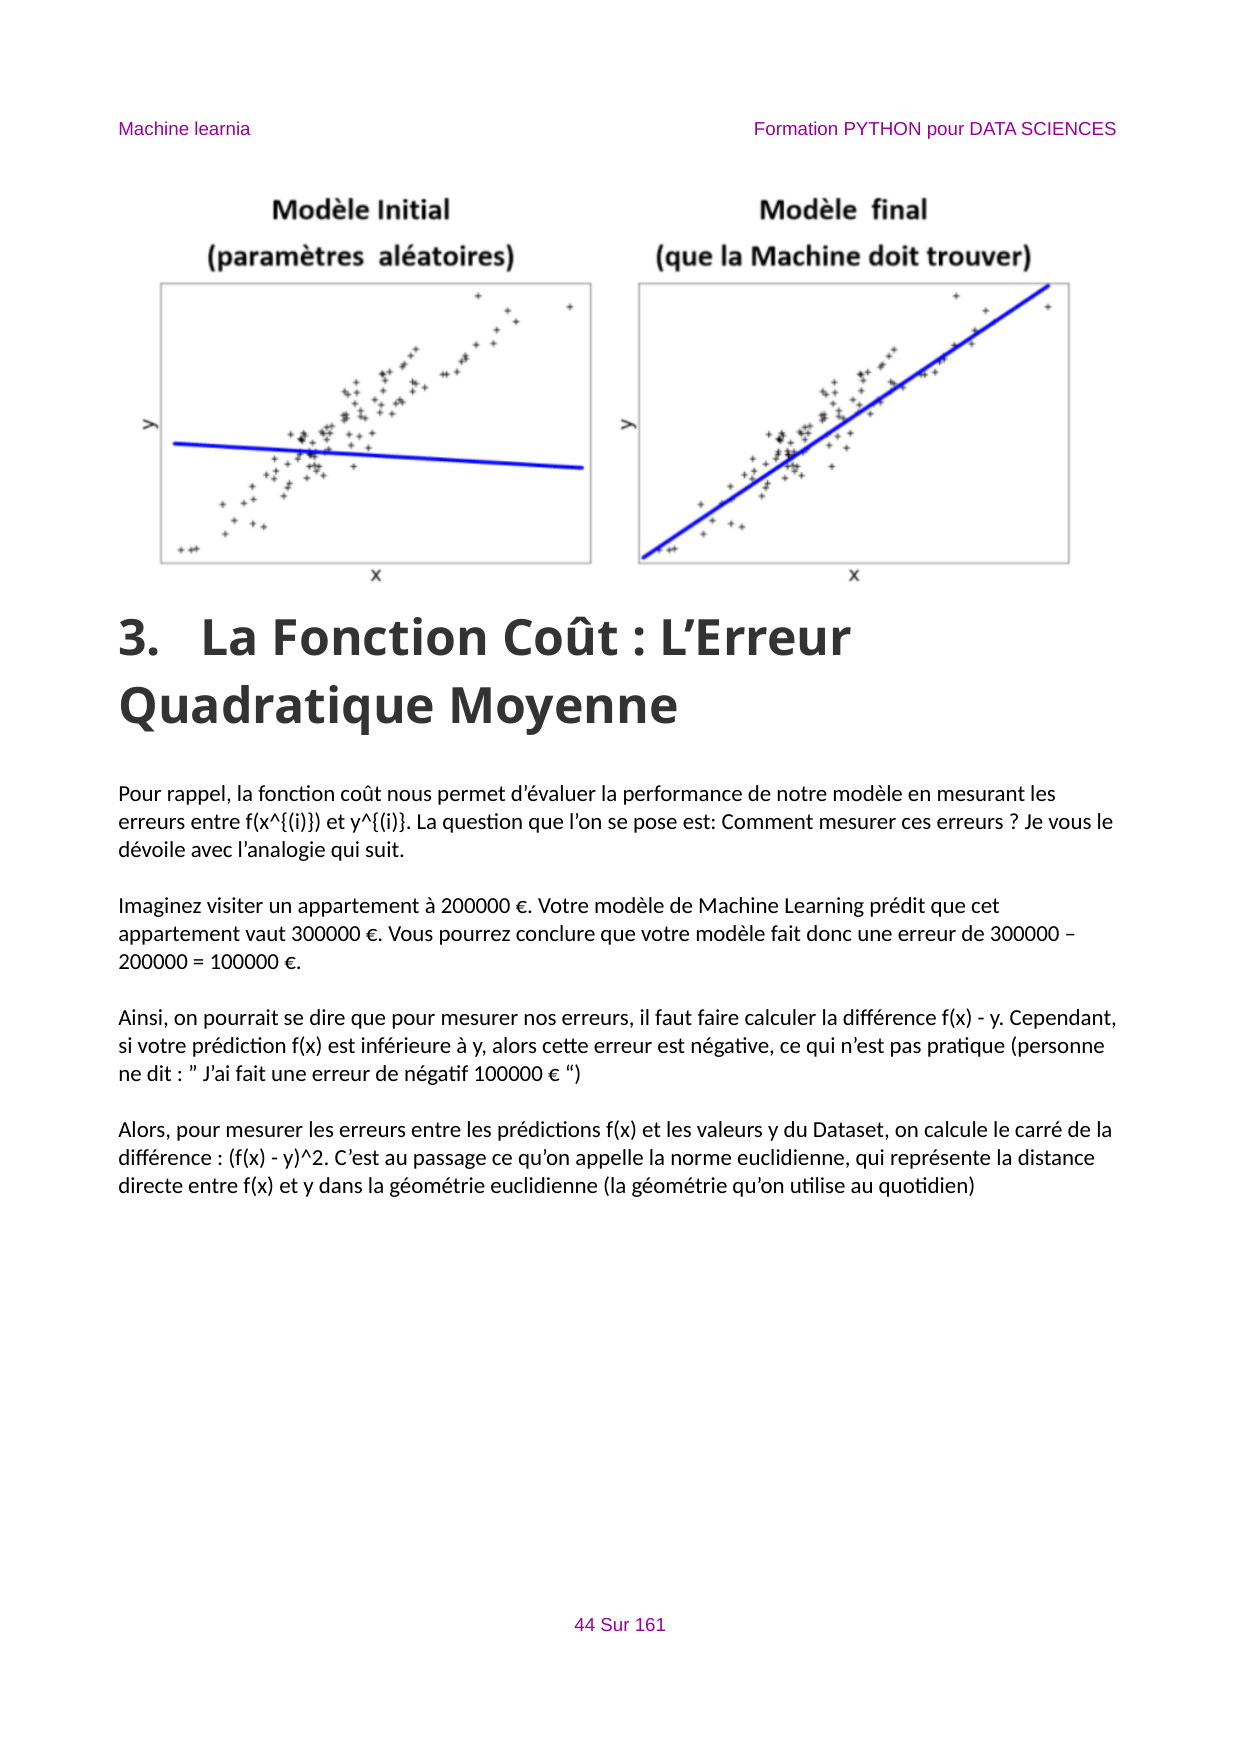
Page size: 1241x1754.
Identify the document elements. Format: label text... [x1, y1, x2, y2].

text Imaginez visiter un appartement à 200000 €. Votre modèle de Machine Learning prédit que cet appartement vaut 300000 €. Vous pourrez conclure que votre modèle fait donc une erreur de 300000 – 200000 = 100000 €. [118, 891, 1122, 975]
picture [118, 169, 1122, 603]
subtitle 3. La Fonction Coût : L’Erreur Quadratique Moyenne [118, 603, 1122, 738]
text Ainsi, on pourrait se dire que pour mesurer nos erreurs, il faut faire calculer la différence f(x) - y. Cependant, si votre prédiction f(x) est inférieure à y, alors cette erreur est négative, ce qui n’est pas pratique (personne ne dit : ” J’ai fait une erreur de négatif 100000 € “) [118, 1003, 1122, 1087]
text Pour rappel, la fonction coût nous permet d’évaluer la performance de notre modèle en mesurant les erreurs entre f(x^{(i)}) et y^{(i)}. La question que l’on se pose est: Comment mesurer ces erreurs ? Je vous le dévoile avec l’analogie qui suit. [118, 779, 1122, 863]
text Alors, pour mesurer les erreurs entre les prédictions f(x) et les valeurs y du Dataset, on calcule le carré de la différence : (f(x) - y)^2. C’est au passage ce qu’on appelle la norme euclidienne, qui représente la distance directe entre f(x) et y dans la géométrie euclidienne (la géométrie qu’on utilise au quotidien) [118, 1115, 1122, 1199]
